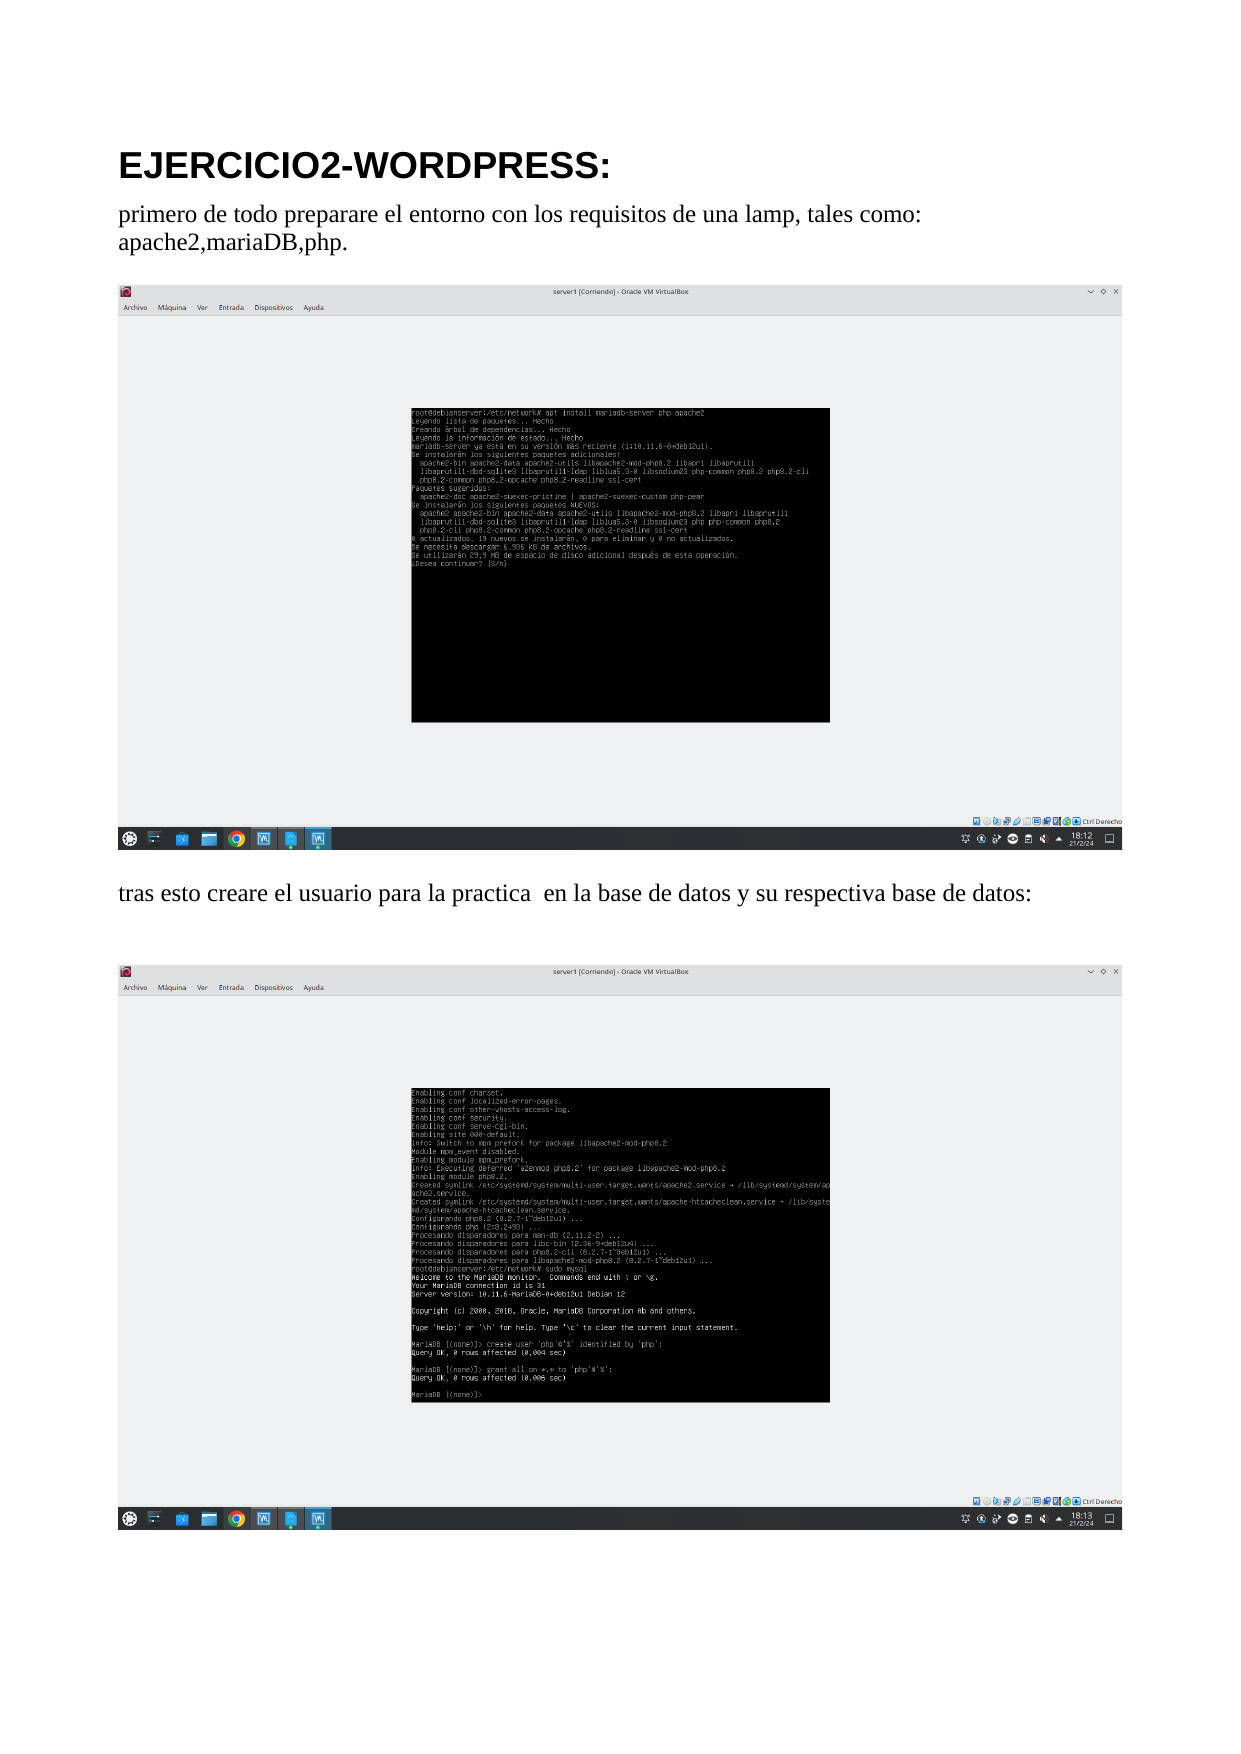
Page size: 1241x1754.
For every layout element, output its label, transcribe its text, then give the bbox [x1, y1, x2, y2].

text tras esto creare el usuario para la practica en la base de datos y su respectiva base de datos: [118, 878, 1122, 907]
picture [118, 964, 1123, 1530]
text apache2,mariaDB,php. [118, 227, 1122, 256]
subtitle EJERCICIO2-WORDPRESS: [118, 143, 1122, 186]
text primero de todo preparare el entorno con los requisitos de una lamp, tales como: [118, 199, 1122, 227]
picture [118, 285, 1123, 850]
